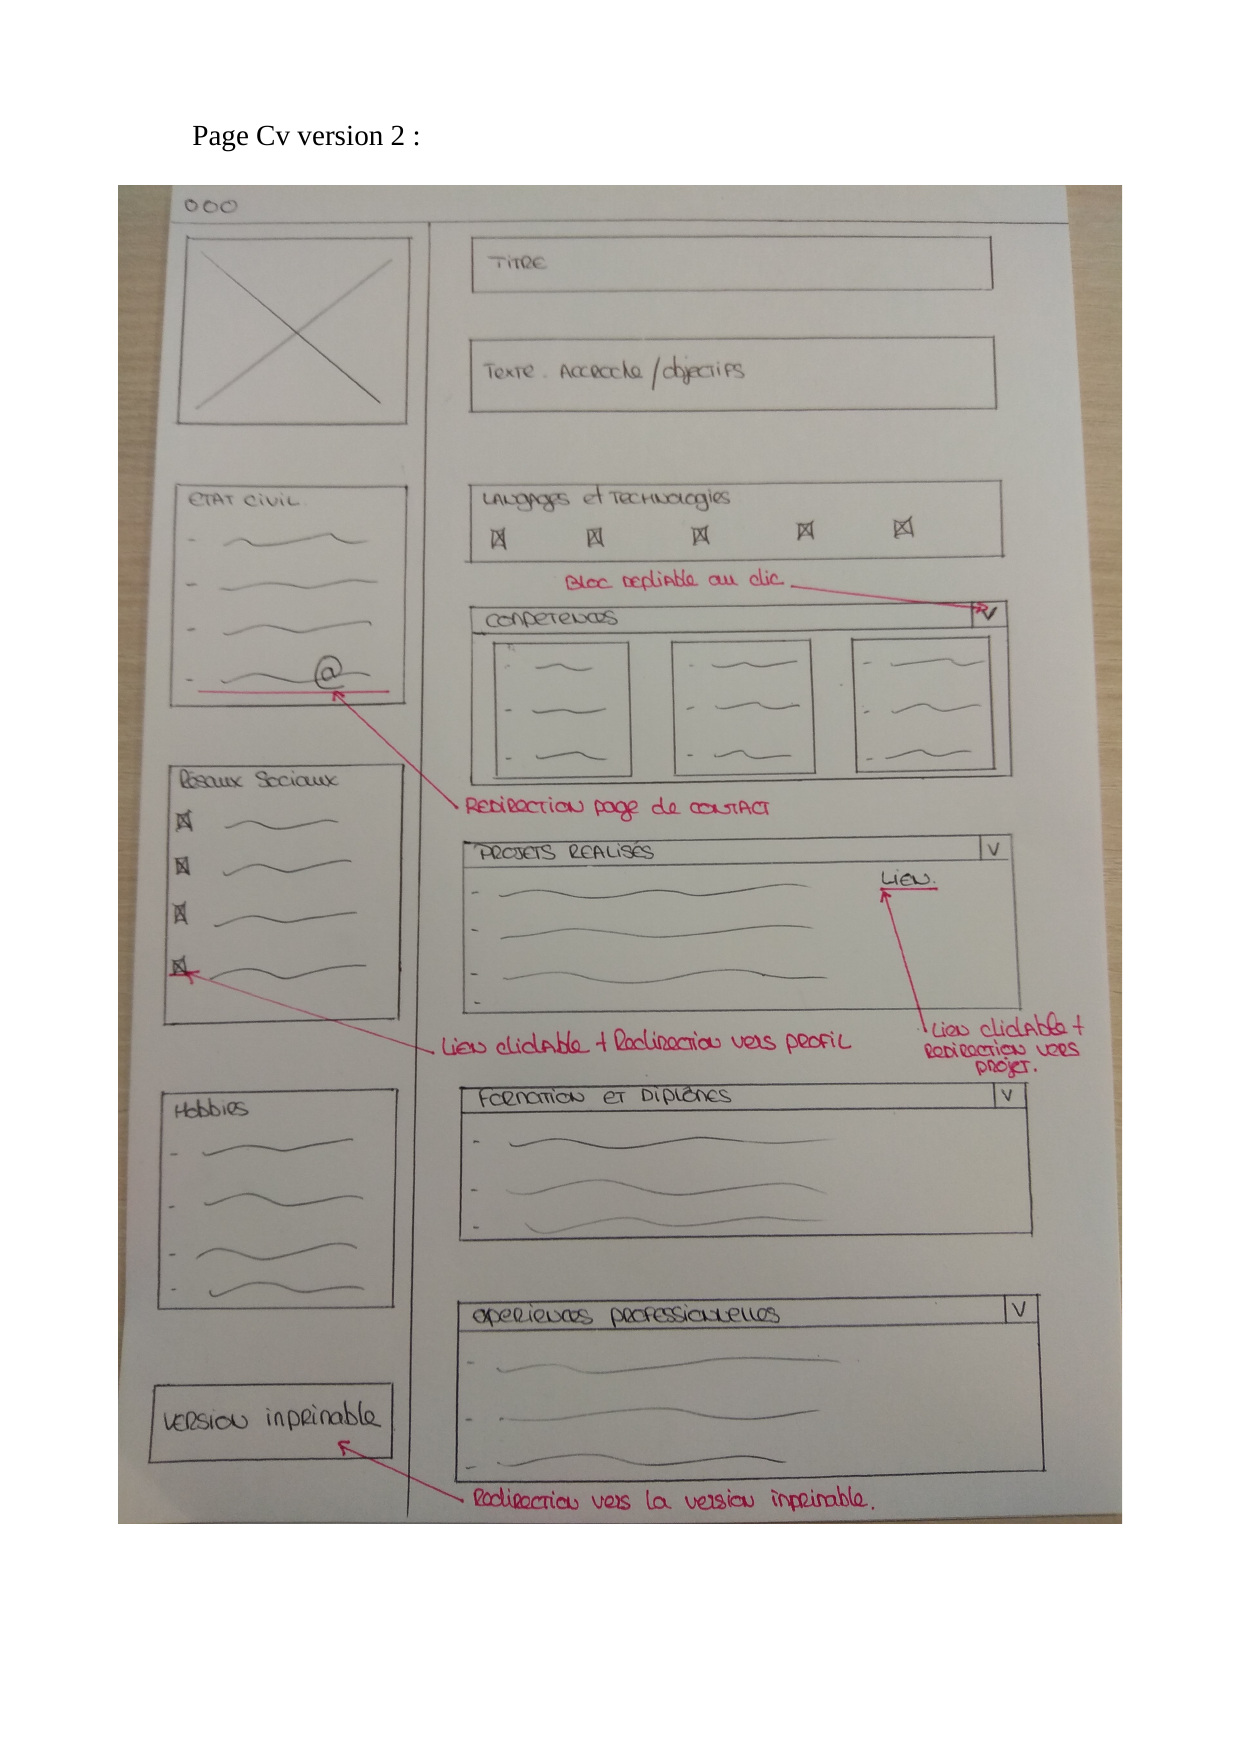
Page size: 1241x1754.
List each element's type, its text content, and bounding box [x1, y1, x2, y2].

text Page Cv version 2 : [118, 118, 1122, 152]
picture [118, 185, 1123, 1524]
